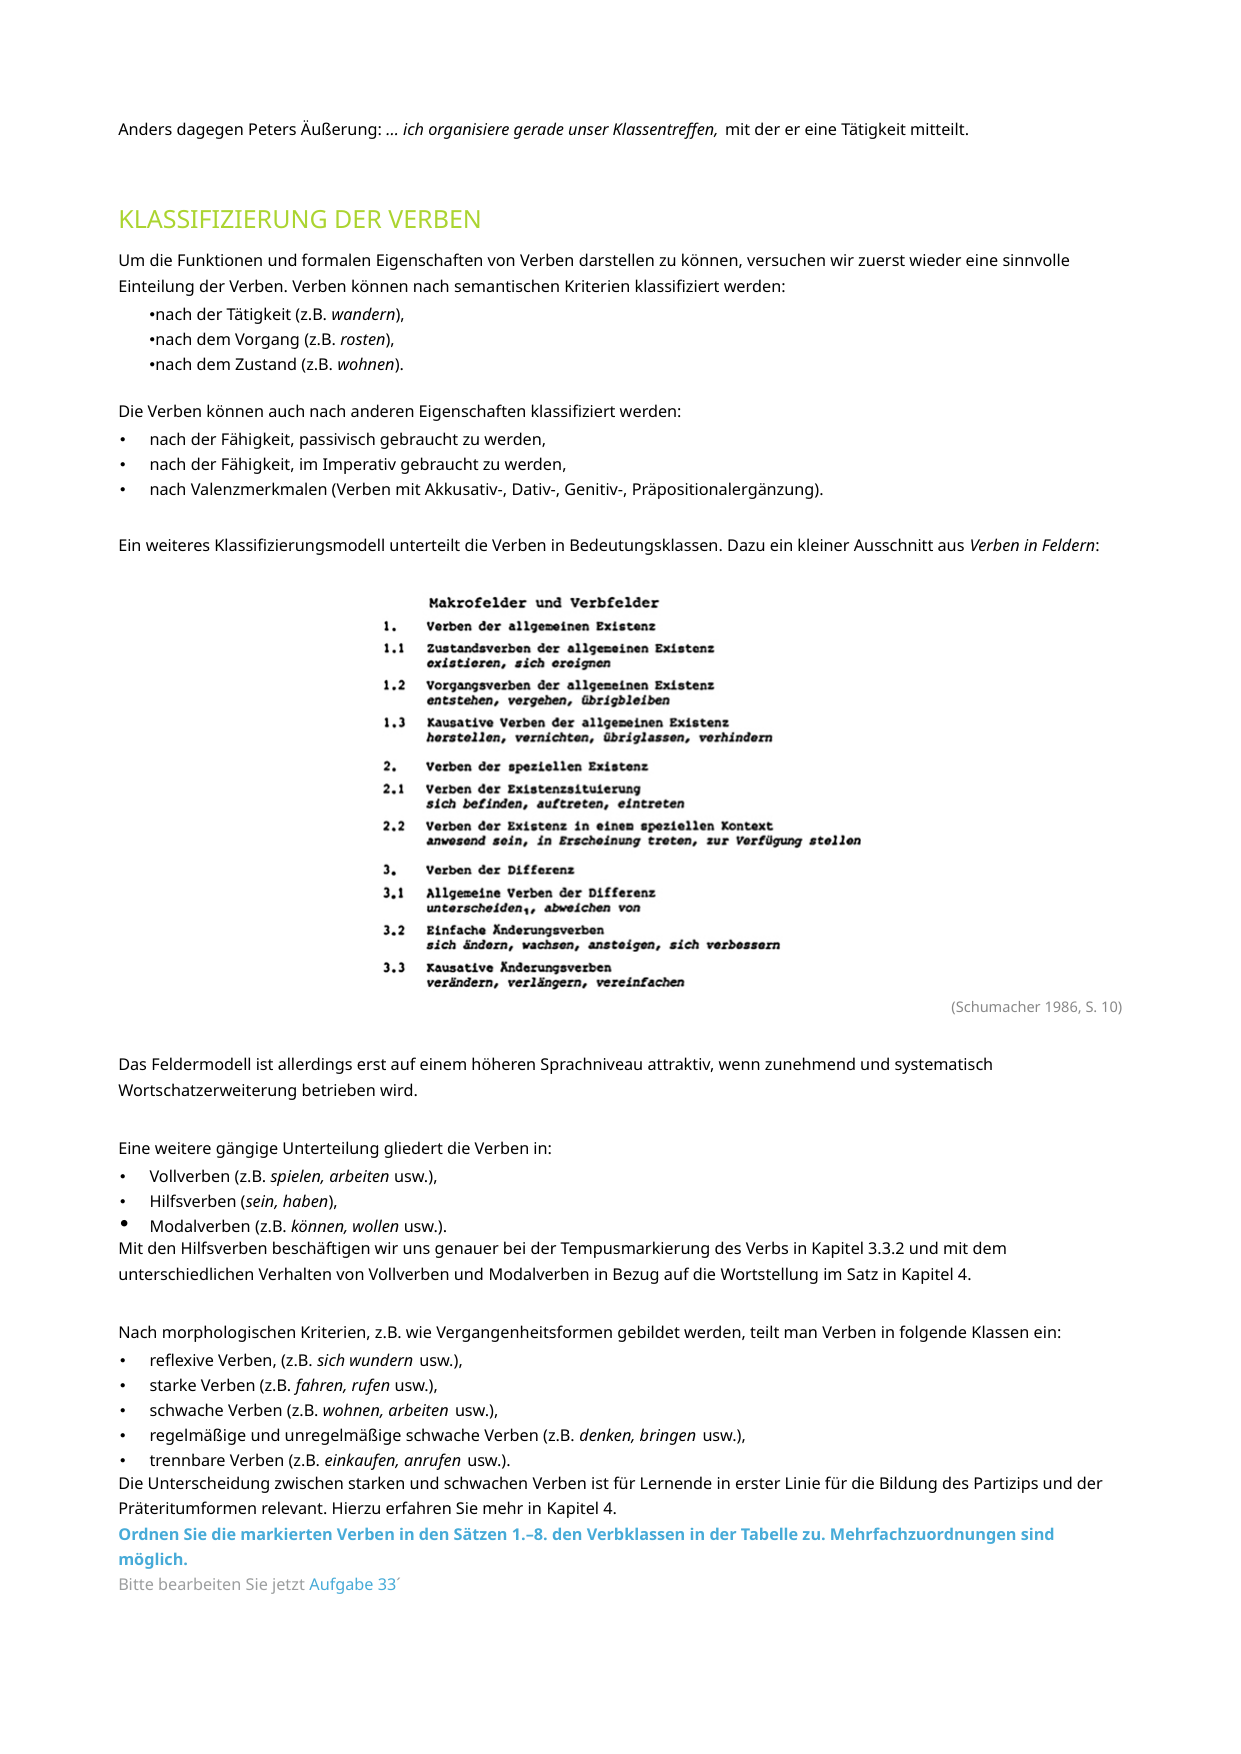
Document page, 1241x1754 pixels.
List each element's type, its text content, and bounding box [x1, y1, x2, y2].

list starke Verben (z.B. fahren, rufen usw.), [120, 1372, 1122, 1397]
list Modalverben (z.B. können, wollen usw.). [120, 1212, 1122, 1237]
text (Schumacher 1986, S. 10) [118, 997, 1122, 1017]
list trennbare Verben (z.B. einkaufen, anrufen usw.). [120, 1447, 1122, 1472]
picture [374, 592, 867, 993]
text Um die Funktionen und formalen Eigenschaften von Verben darstellen zu können, versuchen wir zuerst wieder eine sinnvolle Einteilung der Verben. Verben können nach semantischen Kriterien klassifiziert werden: [118, 249, 1122, 297]
text Ordnen Sie die markierten Verben in den Sätzen 1.–8. den Verbklassen in der Tabelle zu. Mehrfachzuordnungen sind möglich. [118, 1522, 1122, 1570]
subtitle KLASSIFIZIERUNG DER VERBEN [118, 202, 1122, 236]
text Anders dagegen Peters Äußerung: ... ich organisiere gerade unser Klassentreffen, mit der er eine Tätigkeit mitteilt. [118, 118, 1122, 140]
list nach Valenzmerkmalen (Verben mit Akkusativ-, Dativ-, Genitiv-, Präpositionalergänzung). [120, 476, 1122, 501]
list Vollverben (z.B. spielen, arbeiten usw.), [120, 1162, 1122, 1187]
list regelmäßige und unregelmäßige schwache Verben (z.B. denken, bringen usw.), [120, 1422, 1122, 1447]
text Nach morphologischen Kriterien, z.B. wie Vergangenheitsformen gebildet werden, teilt man Verben in folgende Klassen ein: [118, 1321, 1122, 1343]
list nach der Tätigkeit (z.B. wandern), [118, 300, 1122, 325]
list nach der Fähigkeit, im Imperativ gebraucht zu werden, [120, 451, 1122, 476]
list Hilfsverben (sein, haben), [120, 1187, 1122, 1212]
list nach der Fähigkeit, passivisch gebraucht zu werden, [120, 426, 1122, 451]
text Die Unterscheidung zwischen starken und schwachen Verben ist für Lernende in erster Linie für die Bildung des Partizips und der Präteritumformen relevant. Hierzu erfahren Sie mehr in Kapitel 4. [118, 1472, 1122, 1519]
text Das Feldermodell ist allerdings erst auf einem höheren Sprachniveau attraktiv, wenn zunehmend und systematisch Wortschatzerweiterung betrieben wird. [118, 1053, 1122, 1101]
text Eine weitere gängige Unterteilung gliedert die Verben in: [118, 1137, 1122, 1159]
text Mit den Hilfsverben beschäftigen wir uns genauer bei der Tempusmarkierung des Verbs in Kapitel 3.3.2 und mit dem unterschiedlichen Verhalten von Vollverben und Modalverben in Bezug auf die Wortstellung im Satz in Kapitel 4. [118, 1237, 1122, 1285]
list schwache Verben (z.B. wohnen, arbeiten usw.), [120, 1397, 1122, 1422]
list reflexive Verben, (z.B. sich wundern usw.), [120, 1347, 1122, 1372]
text Die Verben können auch nach anderen Eigenschaften klassifiziert werden: [118, 400, 1122, 422]
list nach dem Vorgang (z.B. rosten), [118, 325, 1122, 350]
text Bitte bearbeiten Sie jetzt Aufgabe 33´ [118, 1573, 1122, 1596]
list nach dem Zustand (z.B. wohnen). [118, 350, 1122, 375]
text Ein weiteres Klassifizierungsmodell unterteilt die Verben in Bedeutungsklassen. Dazu ein kleiner Ausschnitt aus Verben in Feldern: [118, 534, 1122, 556]
